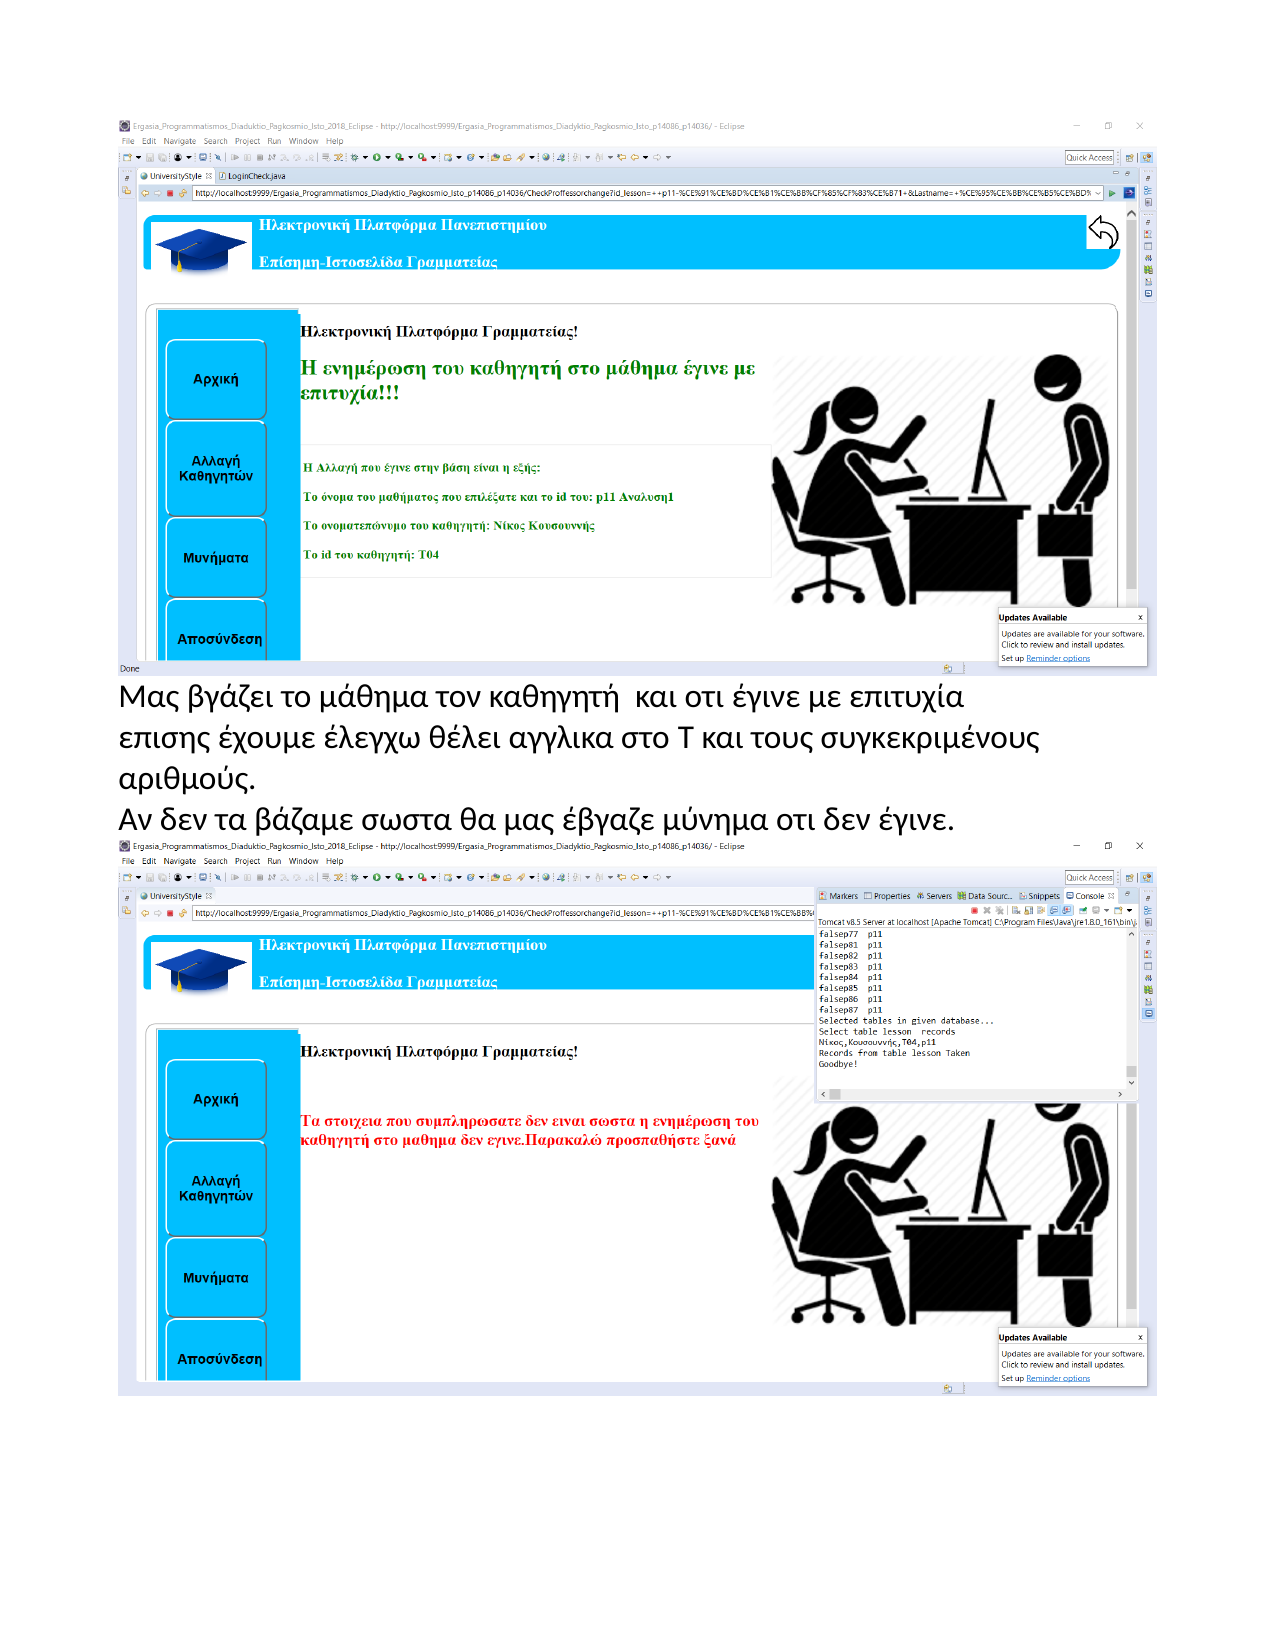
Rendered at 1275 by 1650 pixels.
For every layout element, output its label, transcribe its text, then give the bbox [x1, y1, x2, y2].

text επισης έχουμε έλεγχω θέλει αγγλικα στο T και τους συγκεκριμένους αριθμούς. [118, 716, 1157, 797]
picture [118, 118, 1157, 676]
text Αν δεν τα βάζαμε σωστα θα μας έβγαζε μύνημα οτι δεν έγινε. [118, 797, 1157, 838]
picture [118, 838, 1157, 1396]
text Μας βγάζει το μάθημα τον καθηγητή και οτι έγινε με επιτυχία [118, 676, 1157, 716]
